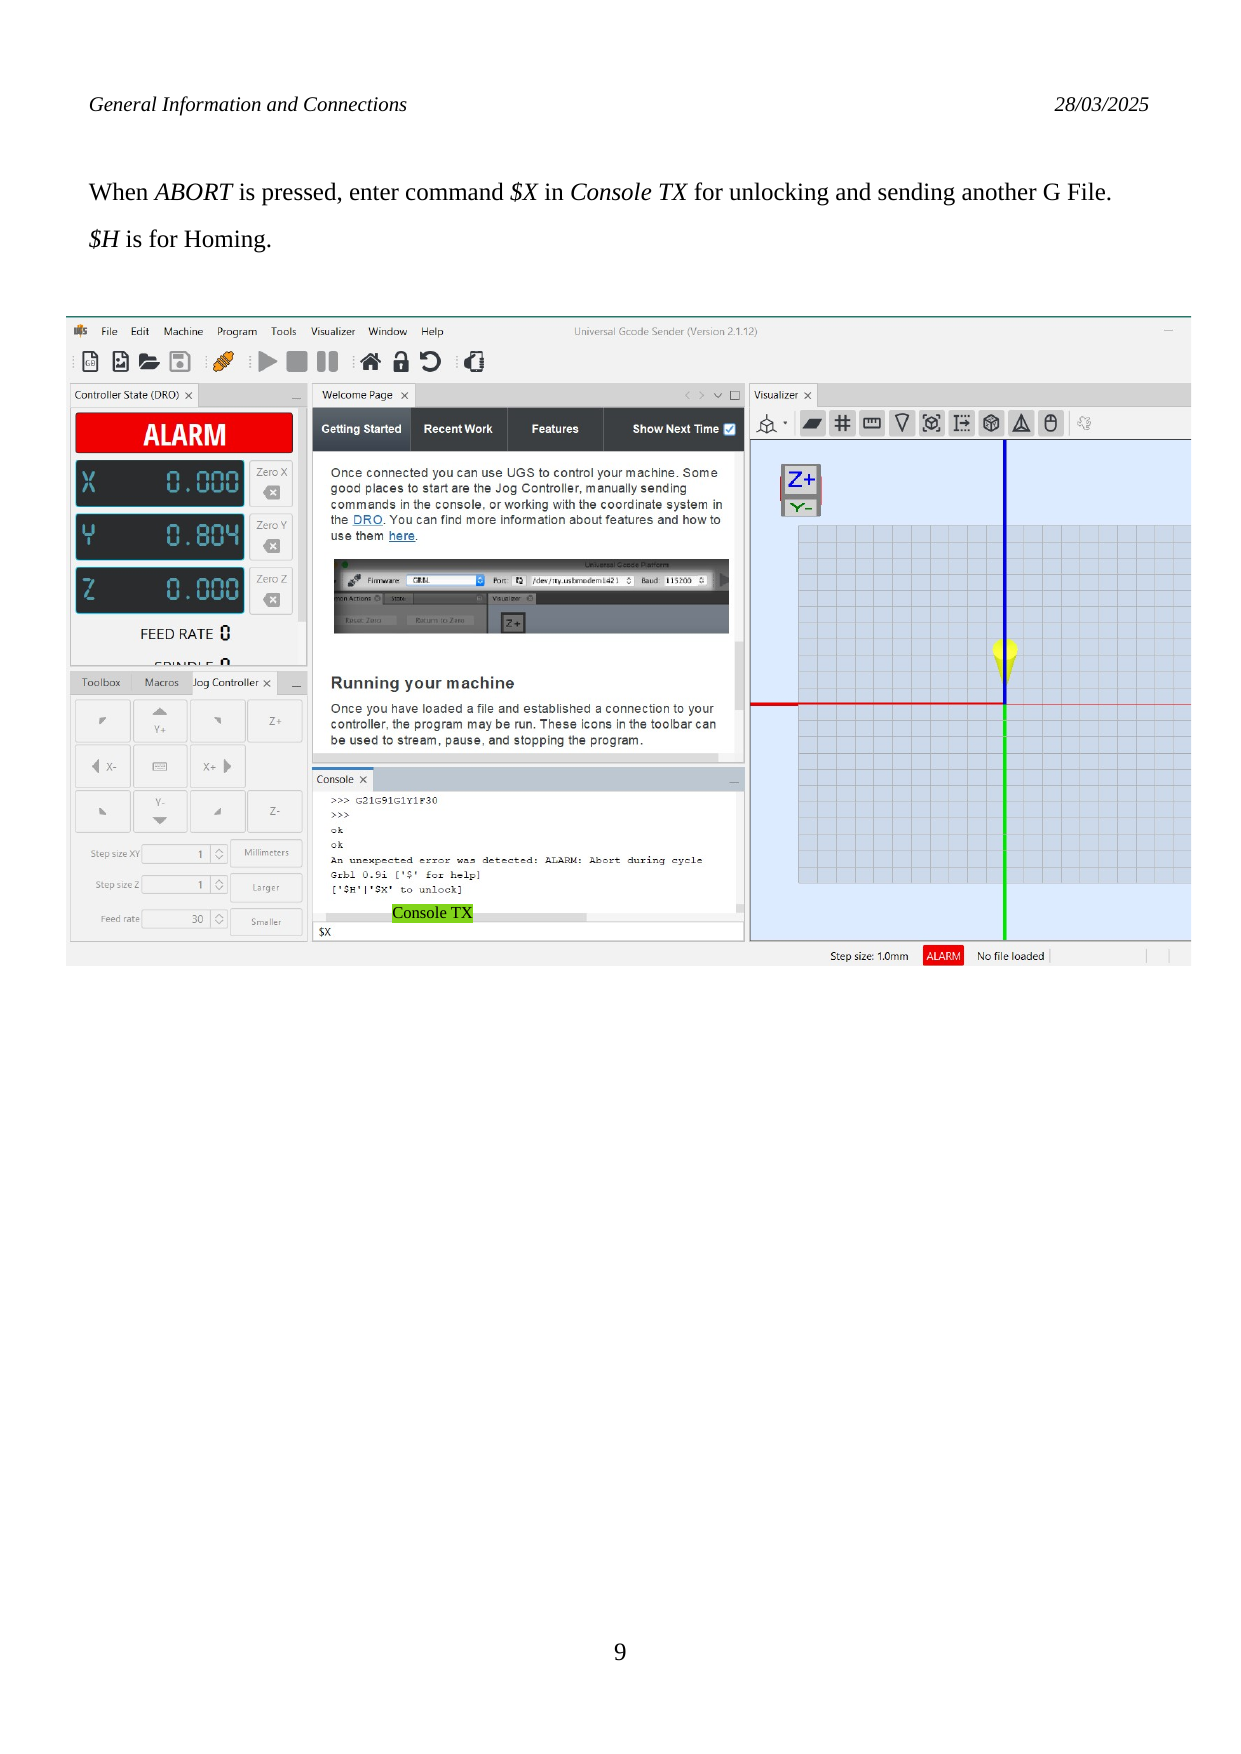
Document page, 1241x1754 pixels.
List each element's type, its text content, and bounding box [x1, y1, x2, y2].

picture [66, 316, 1192, 966]
text $H is for Homing. [88, 224, 1152, 253]
text When ABORT is pressed, enter command $X in Console TX for unlocking and sending another G File. [88, 177, 1152, 205]
